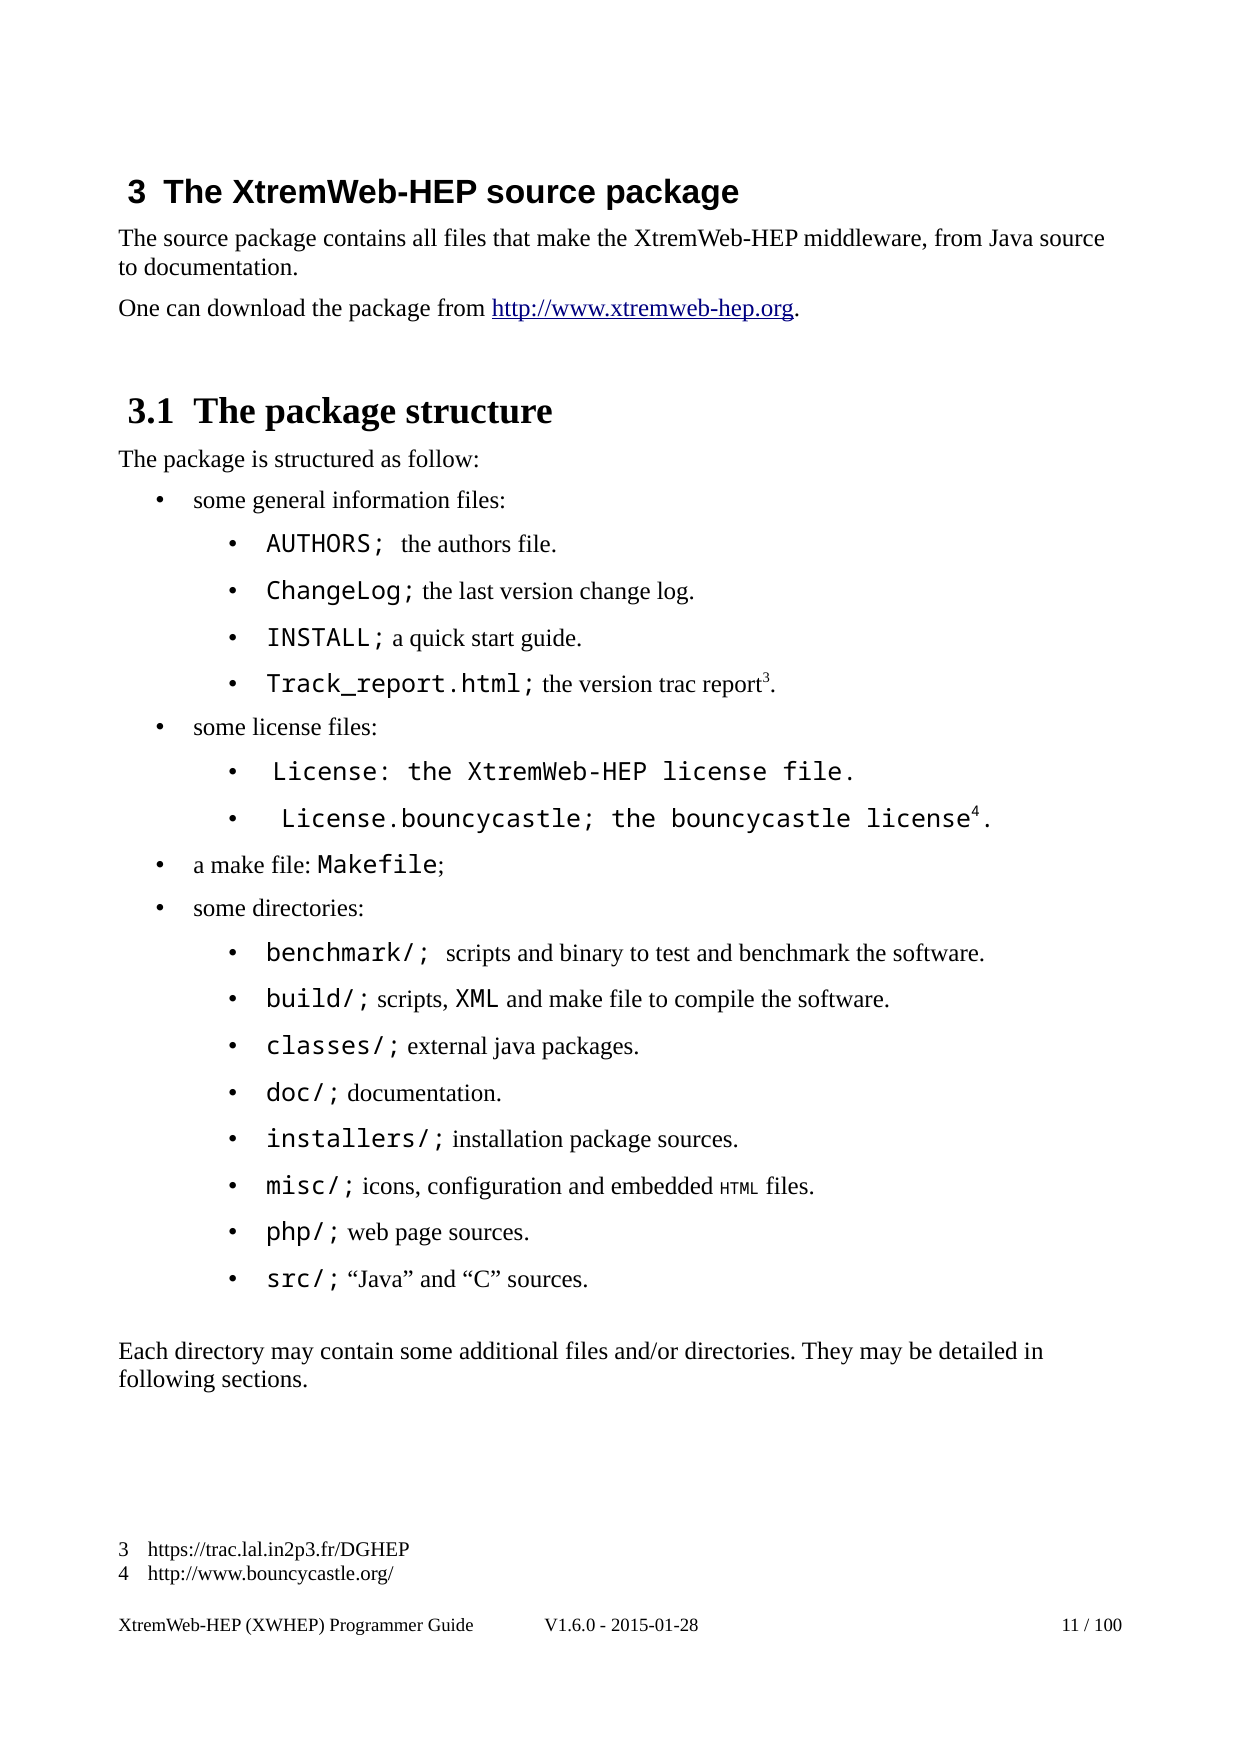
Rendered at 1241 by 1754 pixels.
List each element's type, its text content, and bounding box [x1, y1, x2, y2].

list ChangeLog; the last version change log. [228, 573, 1122, 607]
list https://trac.lal.in2p3.fr/DGHEP [118, 1537, 1122, 1561]
list some license files: [156, 712, 1122, 741]
list License.bouncycastle; the bouncycastle license. [228, 800, 1122, 834]
list INSTALL; a quick start guide. [228, 619, 1122, 653]
list installers/; installation package sources. [228, 1121, 1122, 1155]
subtitle The XtremWeb-HEP source package [118, 172, 1122, 211]
list build/; scripts, XML and make file to compile the software. [228, 981, 1122, 1015]
text One can download the package from http://www.xtremweb-hep.org. [118, 293, 1122, 322]
list benchmark/; scripts and binary to test and benchmark the software. [228, 934, 1122, 969]
list License: the XtremWeb-HEP license file. [228, 754, 1122, 788]
text Each directory may contain some additional files and/or directories. They may be detailed in following sections. [118, 1336, 1122, 1393]
list src/; “Java” and “C” sources. [228, 1261, 1122, 1294]
list some directories: [156, 893, 1122, 922]
text The package is structured as follow: [118, 444, 1122, 472]
list AUTHORS; the authors file. [228, 526, 1122, 560]
text The source package contains all files that make the XtremWeb-HEP middleware, from Java source to documentation. [118, 223, 1122, 281]
list some general information files: [156, 485, 1122, 514]
list classes/; external java packages. [228, 1028, 1122, 1062]
subtitle The package structure [118, 388, 1122, 431]
list a make file: Makefile; [156, 847, 1122, 881]
list Track_report.html; the version trac report. [228, 666, 1122, 700]
list misc/; icons, configuration and embedded html files. [228, 1167, 1122, 1201]
list doc/; documentation. [228, 1074, 1122, 1108]
list php/; web page sources. [228, 1214, 1122, 1248]
list http://www.bouncycastle.org/ [118, 1561, 1122, 1585]
